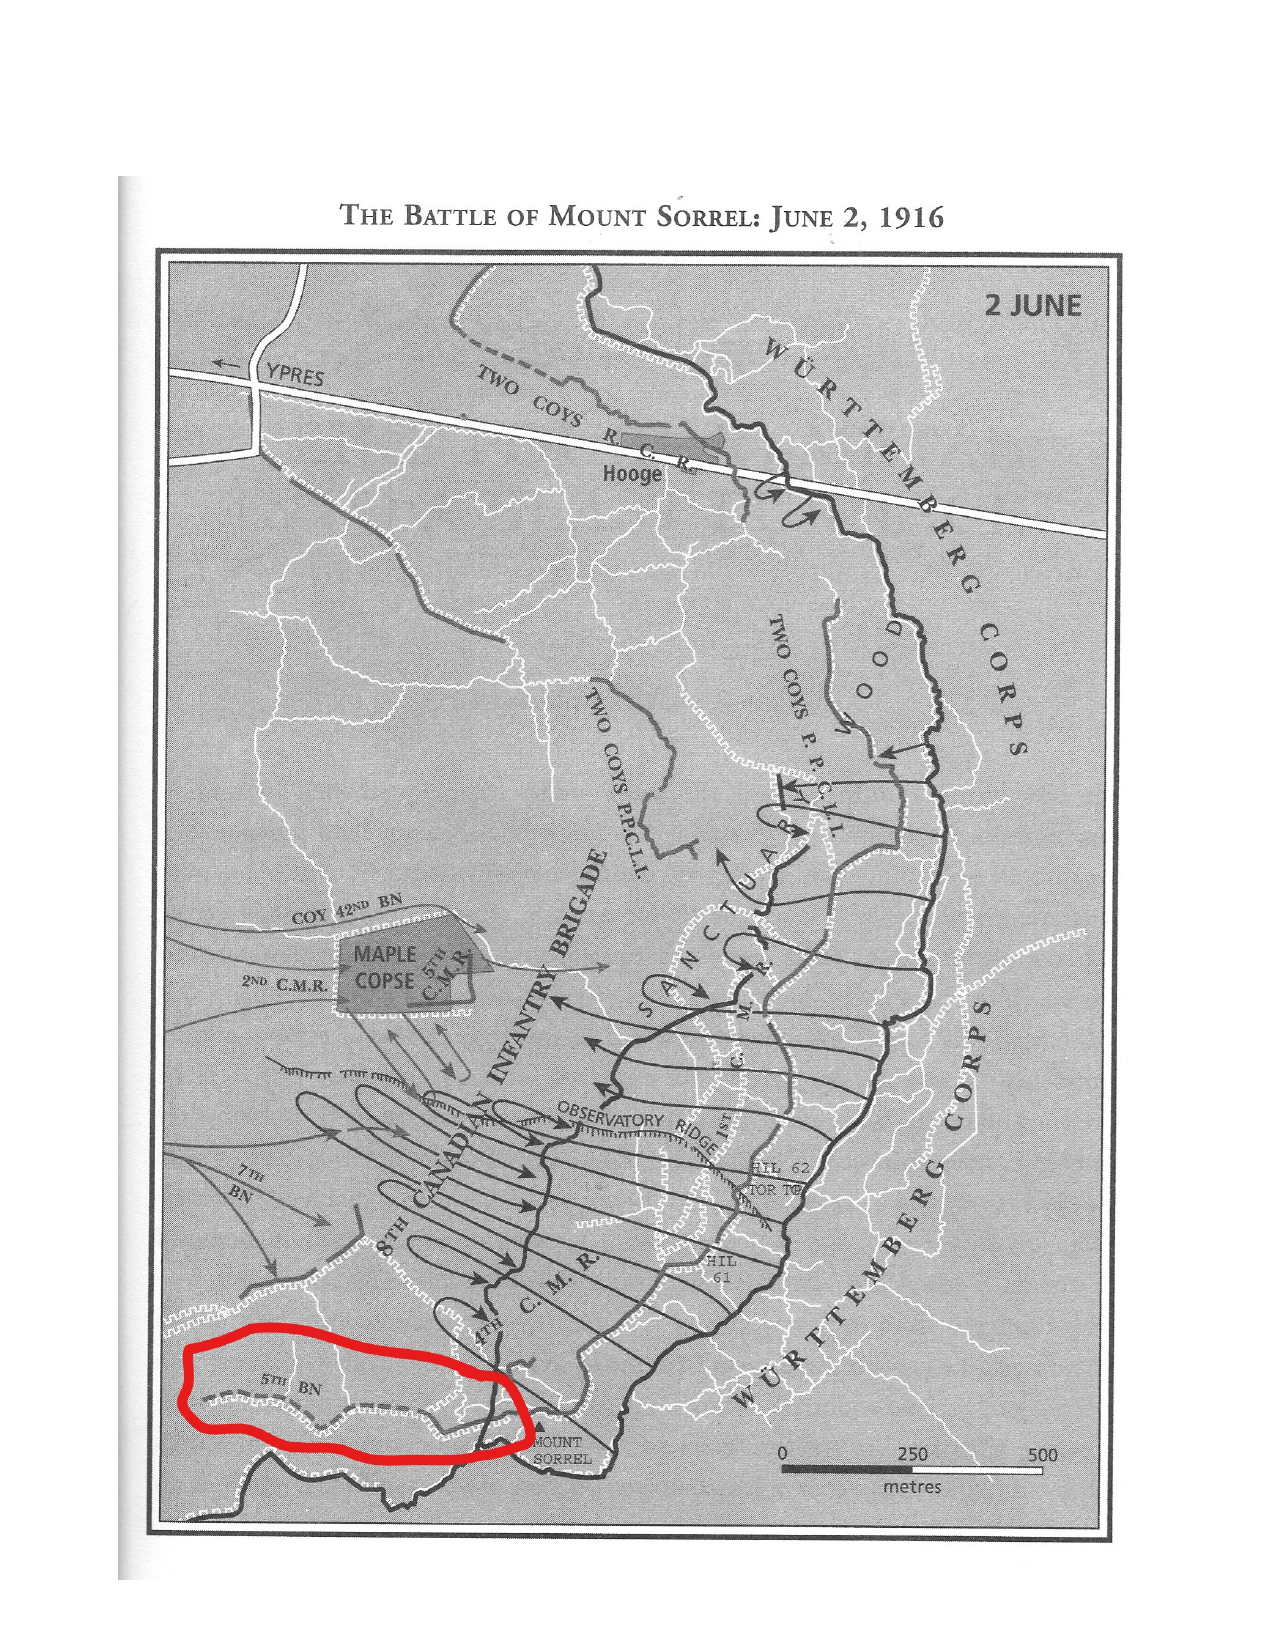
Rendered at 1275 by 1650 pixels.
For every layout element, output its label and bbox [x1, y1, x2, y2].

picture [118, 176, 1157, 1580]
